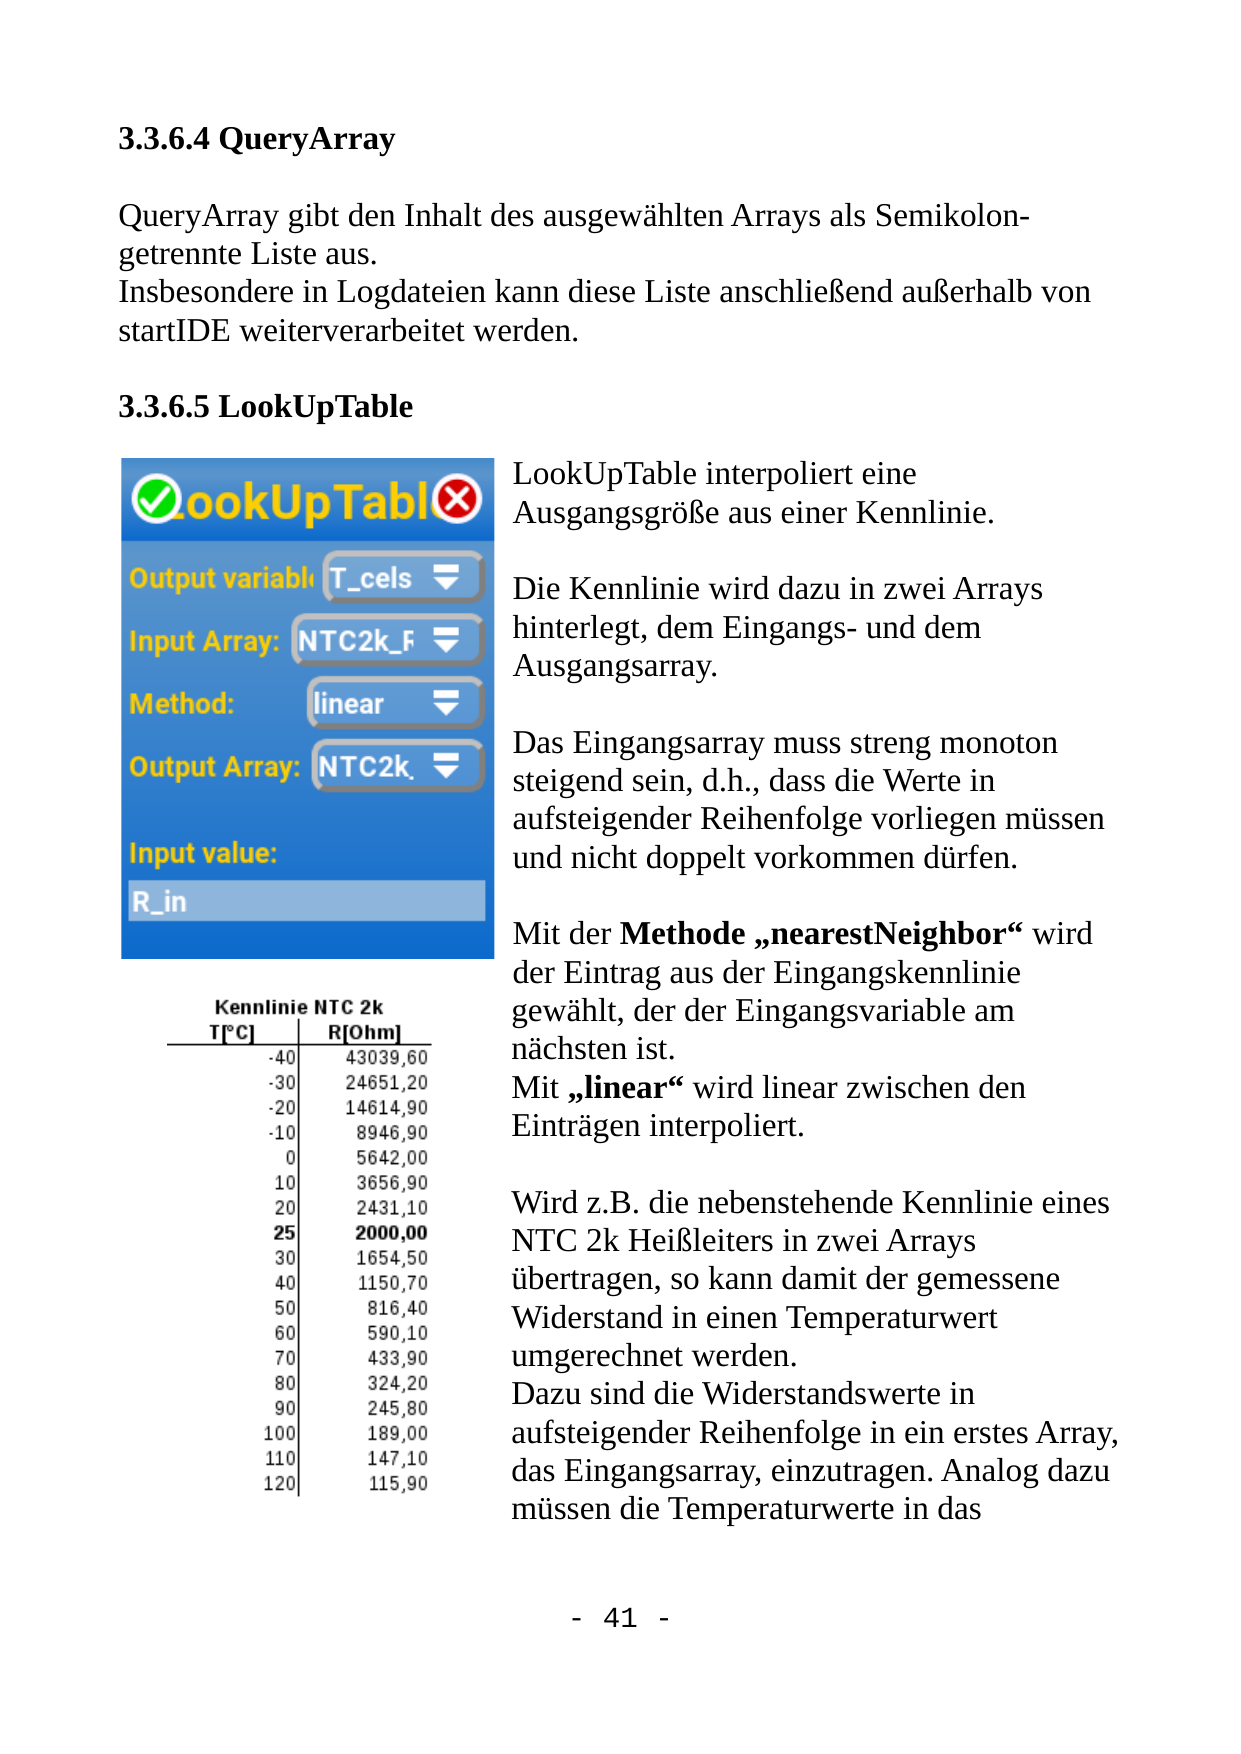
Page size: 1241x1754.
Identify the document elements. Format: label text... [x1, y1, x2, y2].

text QueryArray gibt den Inhalt des ausgewählten Arrays als Semikolon-getrennte Liste aus. [118, 195, 1122, 271]
text Mit der Methode „nearestNeighbor“ wird der Eintrag aus der Eingangskennlinie gewählt, der der Eingangsvariable am nächsten ist. [118, 913, 1122, 1067]
text [118, 1373, 167, 1527]
text Dazu sind die Widerstandswerte in aufsteigender Reihenfolge in ein erstes Array, das Eingangsarray, einzutragen. Analog dazu müssen die Temperaturwerte in das [435, 1373, 1122, 1527]
text Mit „linear“ wird linear zwischen den Einträgen interpoliert. [435, 1067, 1122, 1143]
text 3.3.6.5 LookUpTable [118, 386, 1122, 425]
text LookUpTable interpoliert eine Ausgangsgröße aus einer Kennlinie. [118, 453, 1122, 530]
text Das Eingangsarray muss streng monoton steigend sein, d.h., dass die Werte in aufsteigender Reihenfolge vorliegen müssen und nicht doppelt vorkommen dürfen. [495, 722, 1122, 875]
text Die Kennlinie wird dazu in zwei Arrays hinterlegt, dem Eingangs- und dem Ausgangsarray. [495, 568, 1122, 683]
text [118, 1067, 167, 1143]
picture [121, 458, 495, 959]
text Wird z.B. die nebenstehende Kennlinie eines NTC 2k Heißleiters in zwei Arrays übertragen, so kann damit der gemessene Widerstand in einen Temperaturwert umgerechnet werden. [435, 1182, 1122, 1373]
text Insbesondere in Logdateien kann diese Liste anschließend außerhalb von startIDE weiterverarbeitet werden. [118, 271, 1122, 348]
text 3.3.6.4 QueryArray [118, 118, 1122, 156]
picture [167, 994, 435, 1528]
text [118, 1182, 167, 1373]
